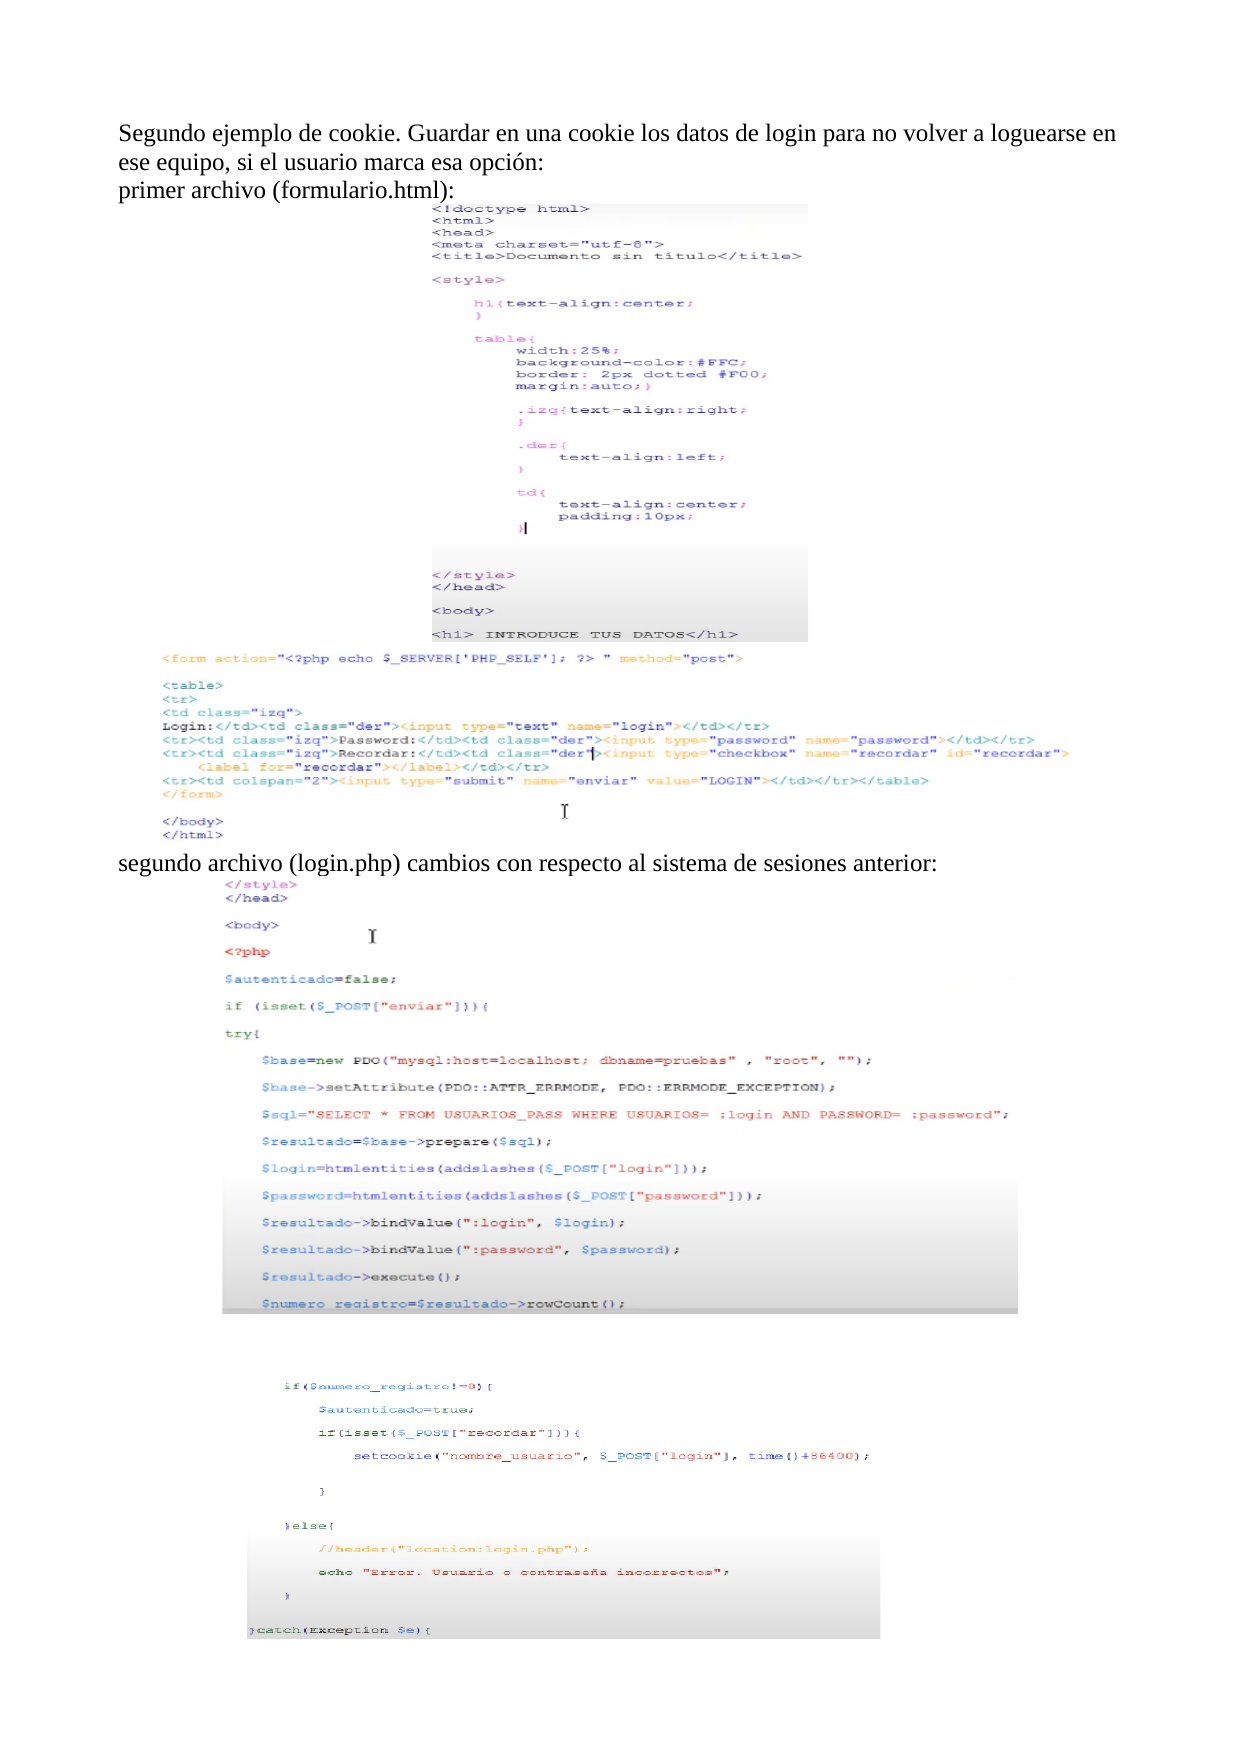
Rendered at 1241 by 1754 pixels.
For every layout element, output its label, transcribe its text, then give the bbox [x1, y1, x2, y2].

text Segundo ejemplo de cookie. Guardar en una cookie los datos de login para no volver a loguearse en ese equipo, si el usuario marca esa opción: [118, 118, 1122, 176]
text primer archivo (formulario.html): [118, 176, 1122, 204]
picture [222, 876, 1018, 1314]
text segundo archivo (login.php) cambios con respecto al sistema de sesiones anterior: [118, 204, 1122, 877]
picture [432, 204, 809, 642]
picture [162, 645, 1094, 848]
picture [247, 1376, 881, 1639]
